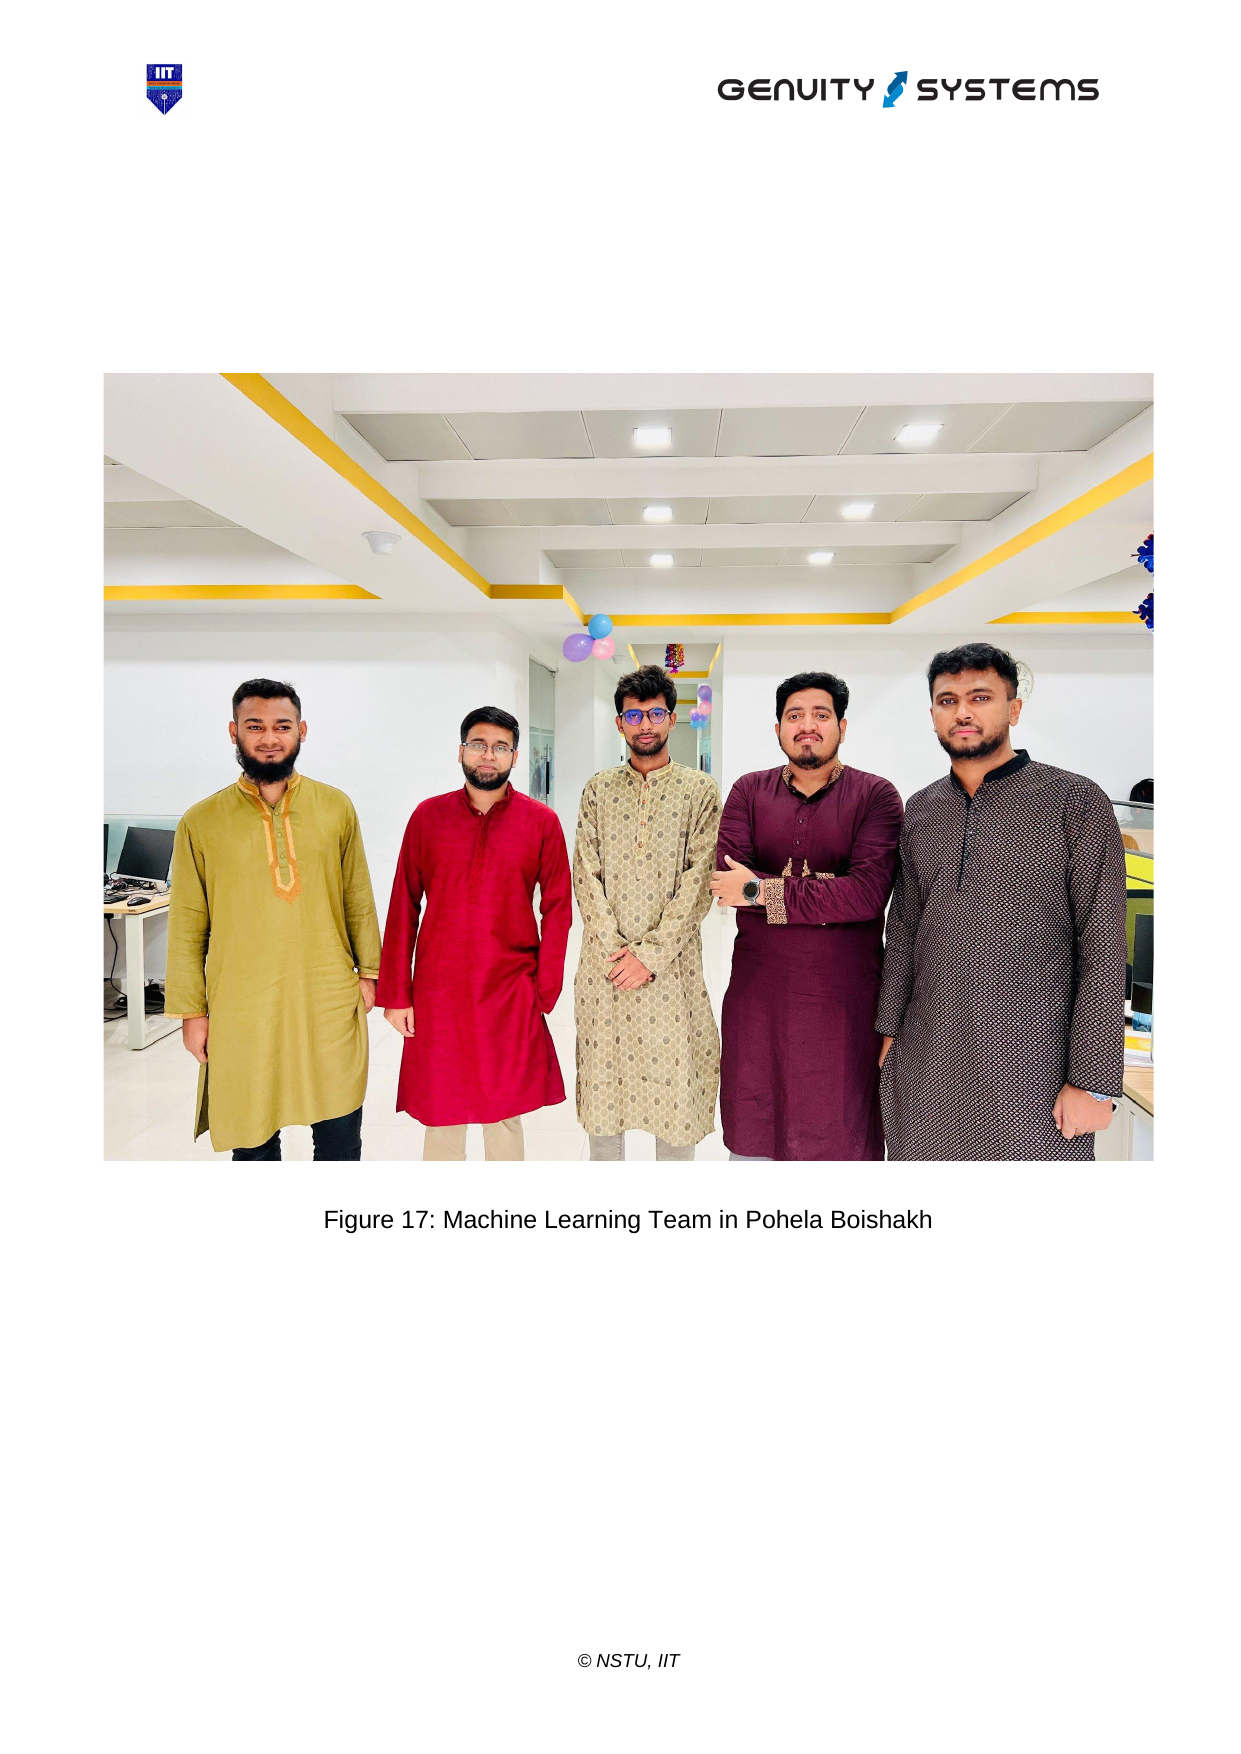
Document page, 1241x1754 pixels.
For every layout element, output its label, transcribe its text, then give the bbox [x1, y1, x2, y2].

picture [103, 373, 1154, 1161]
picture [714, 70, 1101, 108]
picture [137, 62, 192, 117]
text Figure 17: Machine Learning Team in Pohela Boishakh [103, 1205, 1153, 1234]
